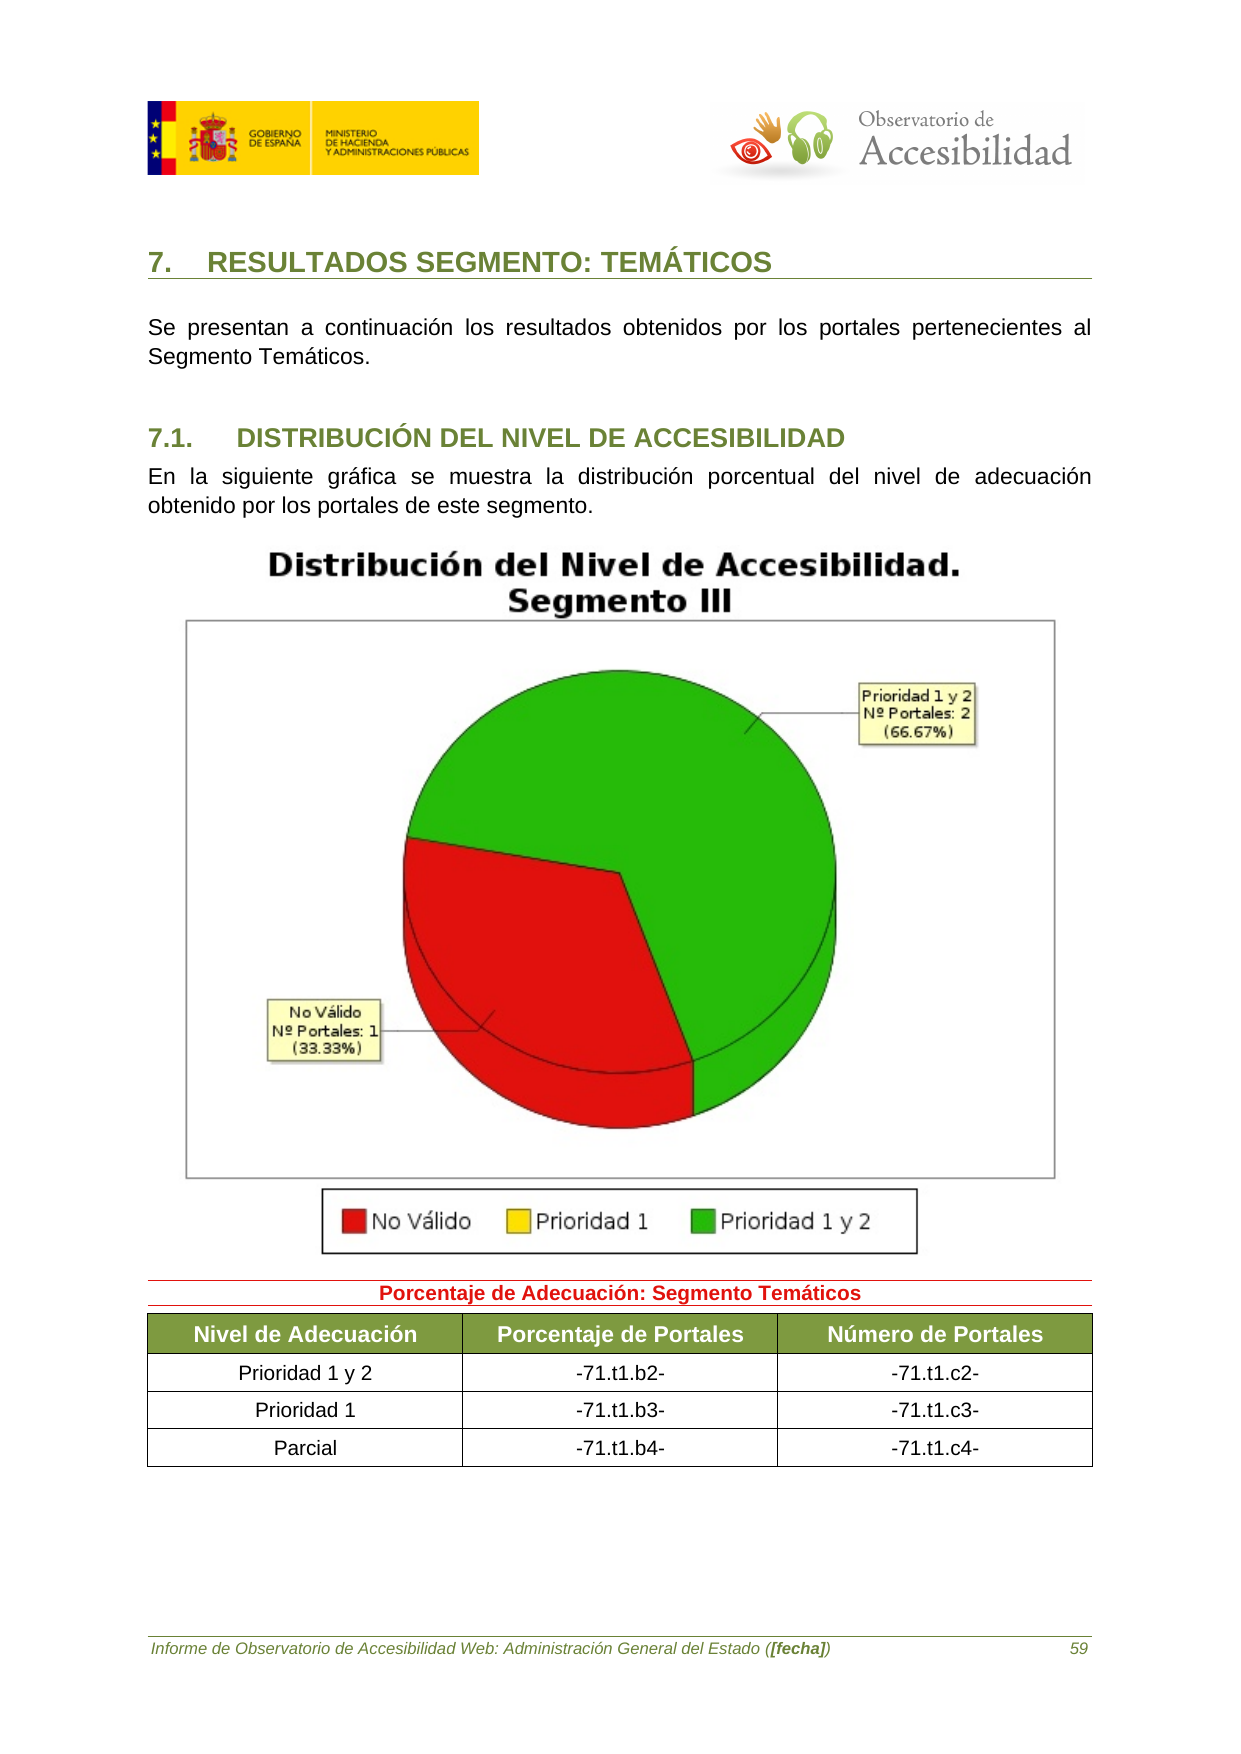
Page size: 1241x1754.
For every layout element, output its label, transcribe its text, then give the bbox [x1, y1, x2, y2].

table_cell -71.t1.c3- [778, 1392, 1092, 1428]
subtitle Distribución del nivel de accesibilidad [148, 422, 1092, 453]
text Porcentaje de Adecuación: Segmento Temáticos [148, 1281, 1092, 1305]
subtitle Resultados Segmento: Temáticos [148, 245, 1092, 278]
table_header Número de Portales [778, 1314, 1092, 1353]
table_cell -71.t1.b2- [463, 1354, 777, 1391]
table_cell -71.t1.c2- [778, 1354, 1092, 1391]
table_cell -71.t1.c4- [778, 1429, 1092, 1466]
table_cell -71.t1.b3- [463, 1392, 777, 1428]
text En la siguiente gráfica se muestra la distribución porcentual del nivel de adecuación obtenido por los portales de este segmento. [148, 463, 1092, 518]
picture [710, 102, 1086, 185]
text Se presentan a continuación los resultados obtenidos por los portales pertenecientes al Segmento Temáticos. [148, 314, 1092, 369]
picture [147, 101, 479, 175]
table_cell Prioridad 1 [148, 1392, 462, 1428]
table_cell Parcial [148, 1429, 462, 1466]
table_cell Prioridad 1 y 2 [148, 1354, 462, 1391]
table_header Nivel de Adecuación [148, 1314, 462, 1353]
table_header Porcentaje de Portales [463, 1314, 777, 1353]
table_cell -71.t1.b4- [463, 1429, 777, 1466]
picture [178, 545, 1062, 1256]
